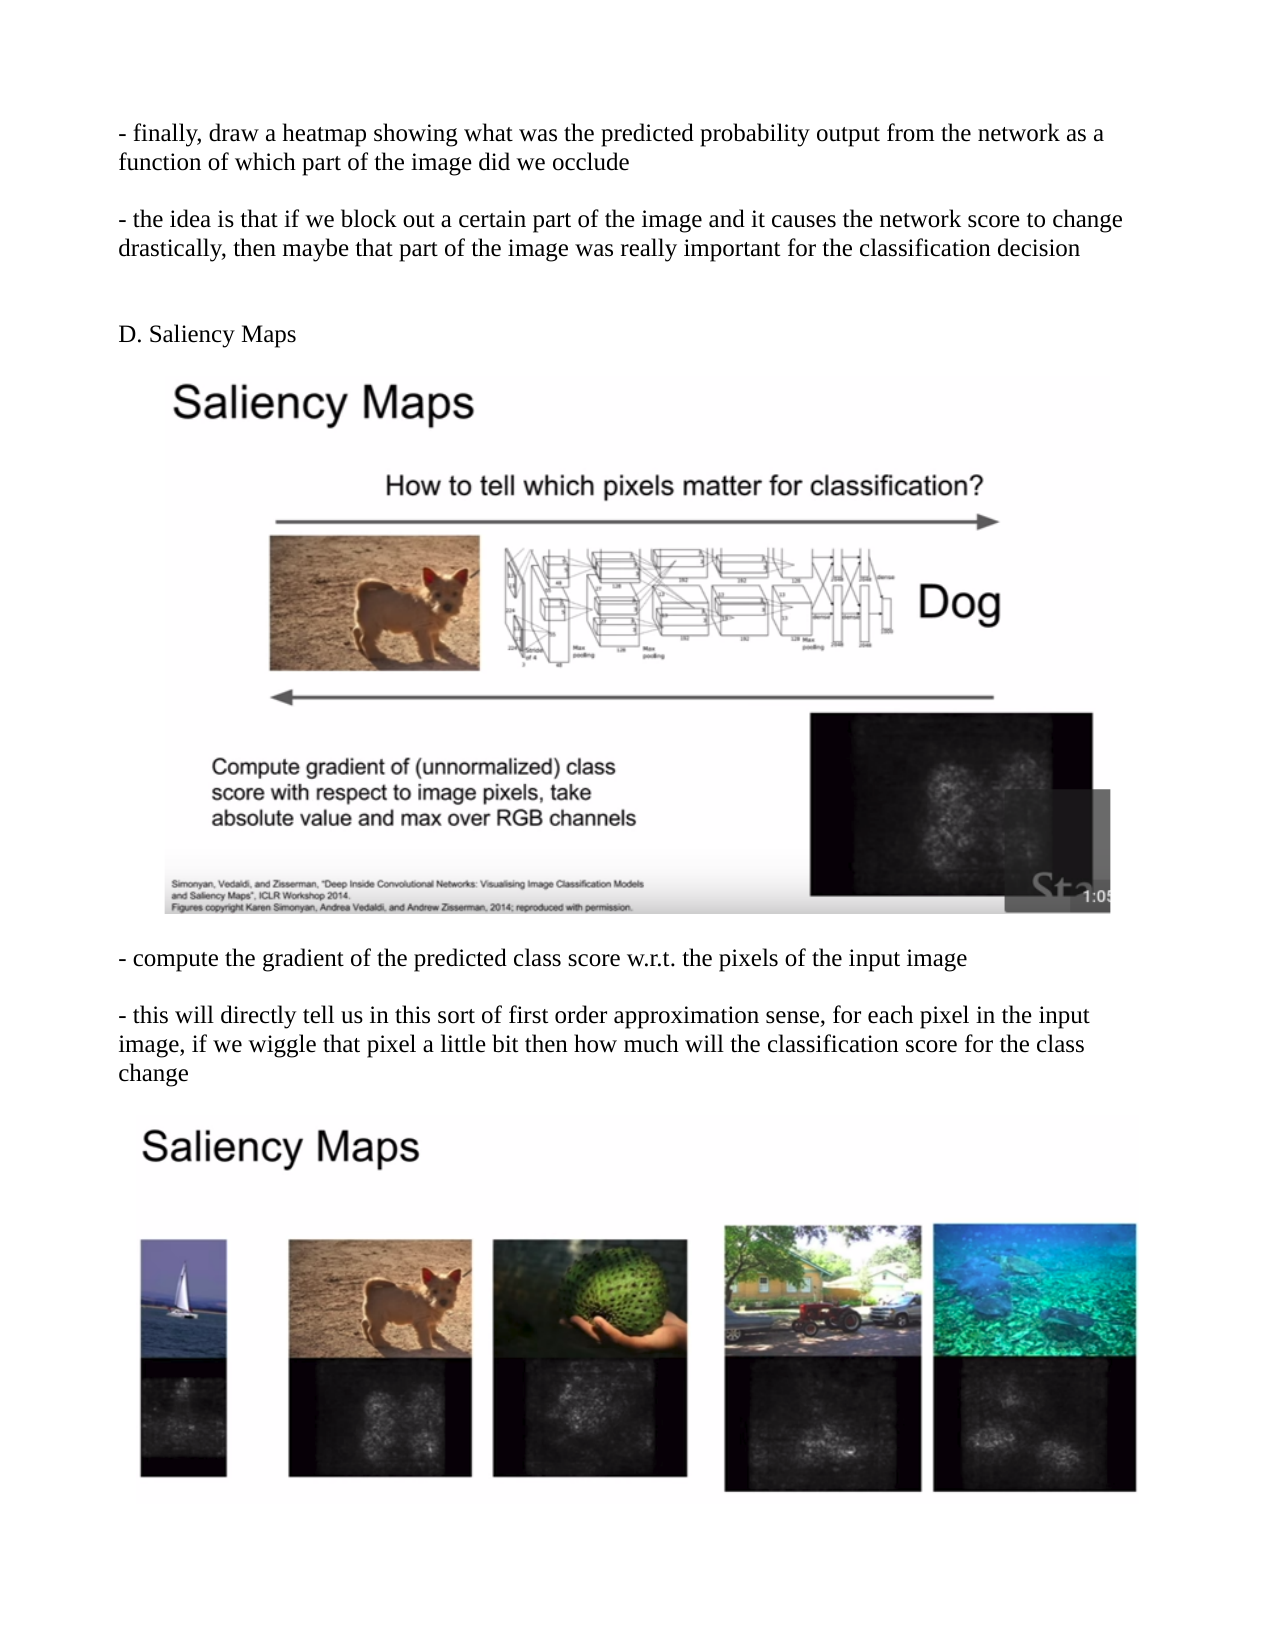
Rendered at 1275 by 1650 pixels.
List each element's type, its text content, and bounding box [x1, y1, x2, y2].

picture [135, 1115, 1140, 1504]
text - this will directly tell us in this sort of first order approximation sense, for each pixel in the input image, if we wiggle that pixel a little bit then how much will the classification score for the class change [118, 1000, 1157, 1087]
text D. Saliency Maps [118, 319, 1157, 348]
text - compute the gradient of the predicted class score w.r.t. the pixels of the input image [118, 943, 1157, 972]
text - finally, draw a heatmap showing what was the predicted probability output from the network as a function of which part of the image did we occlude [118, 118, 1157, 176]
picture [164, 376, 1111, 914]
text - the idea is that if we block out a certain part of the image and it causes the network score to change drastically, then maybe that part of the image was really important for the classification decision [118, 204, 1157, 262]
